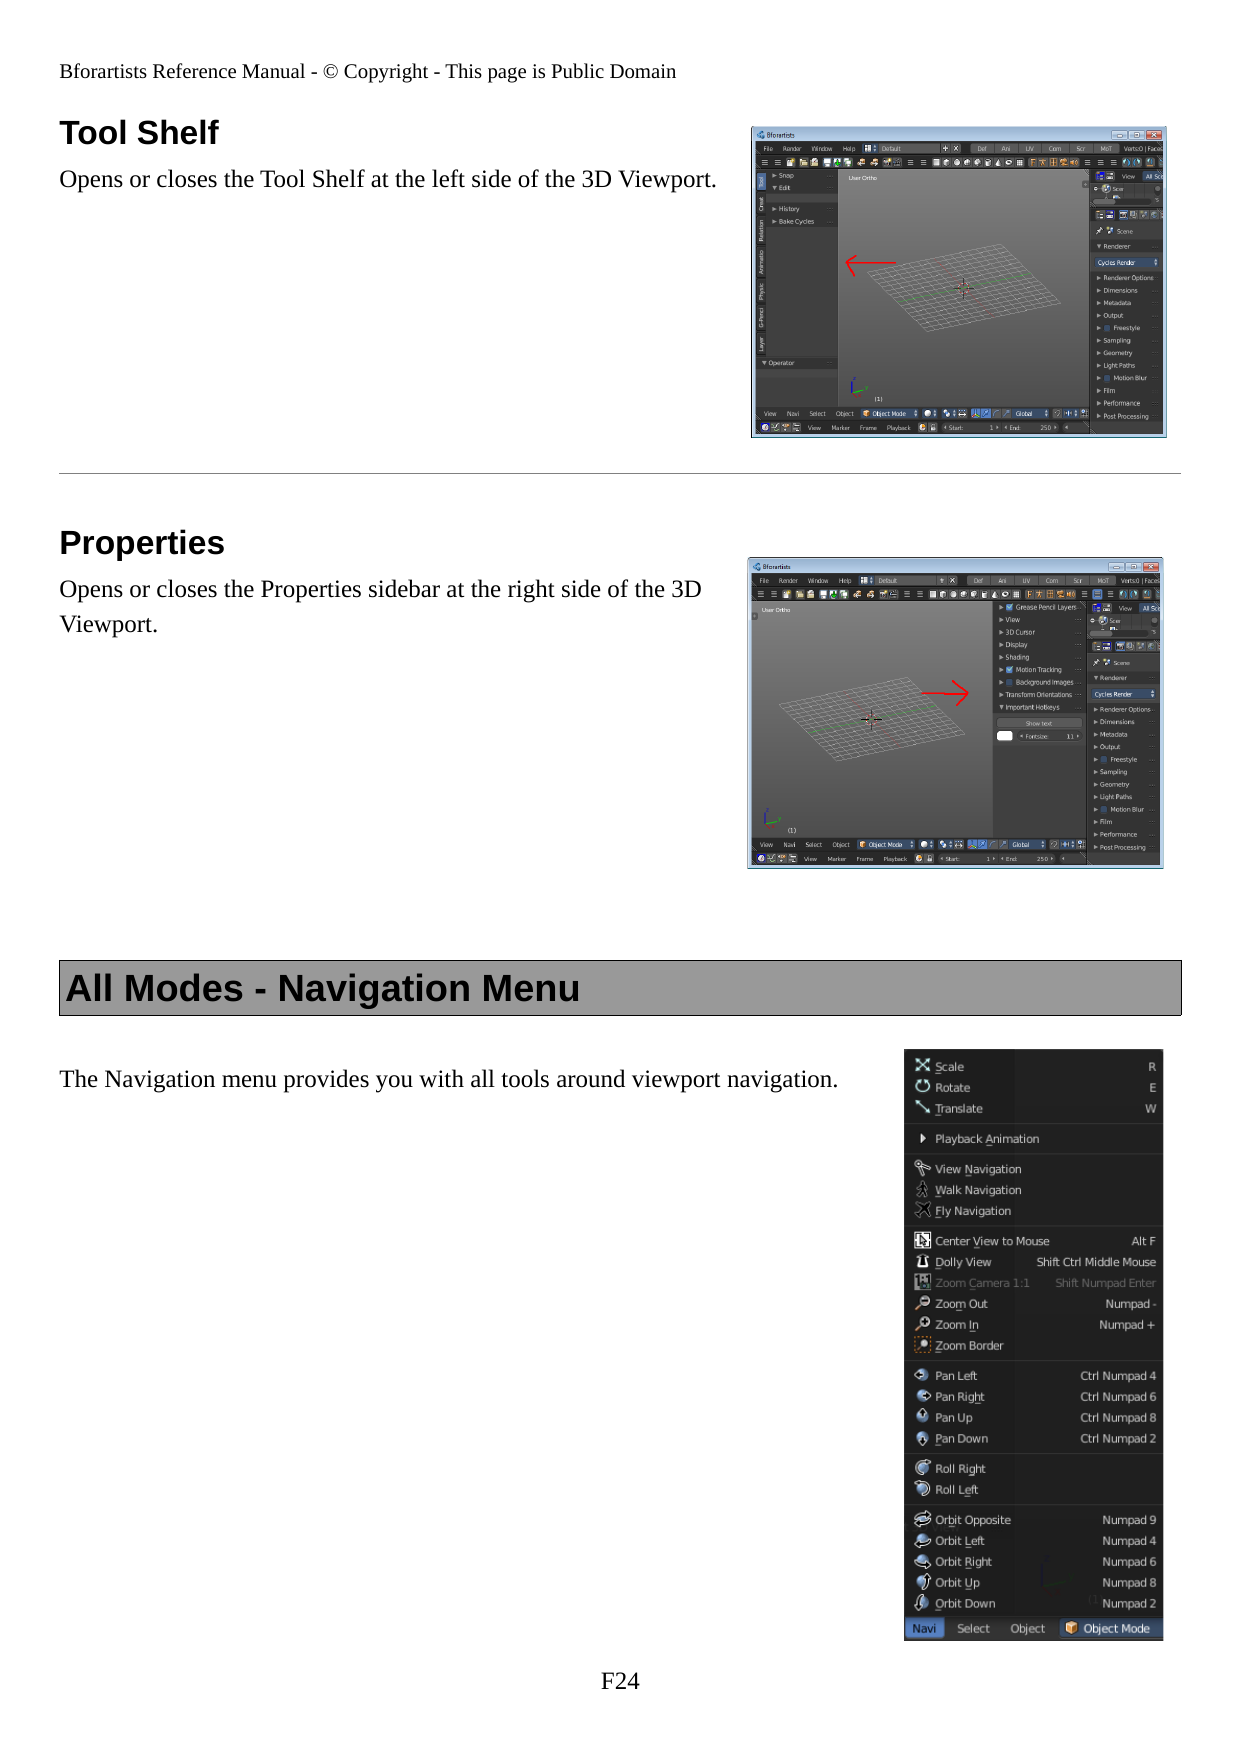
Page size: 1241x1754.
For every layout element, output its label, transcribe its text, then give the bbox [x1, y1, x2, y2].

table_header All Modes - Navigation Menu [60, 961, 1181, 1015]
subtitle Properties [59, 523, 1181, 562]
picture [904, 1049, 1164, 1641]
subtitle Tool Shelf [59, 113, 1181, 151]
text Opens or closes the Properties sidebar at the right side of the 3D Viewport. [59, 574, 747, 637]
picture [751, 126, 1167, 438]
text The Navigation menu provides you with all tools around viewport navigation. [59, 1064, 904, 1093]
text Opens or closes the Tool Shelf at the left side of the 3D Viewport. [59, 164, 751, 192]
picture [747, 557, 1164, 869]
